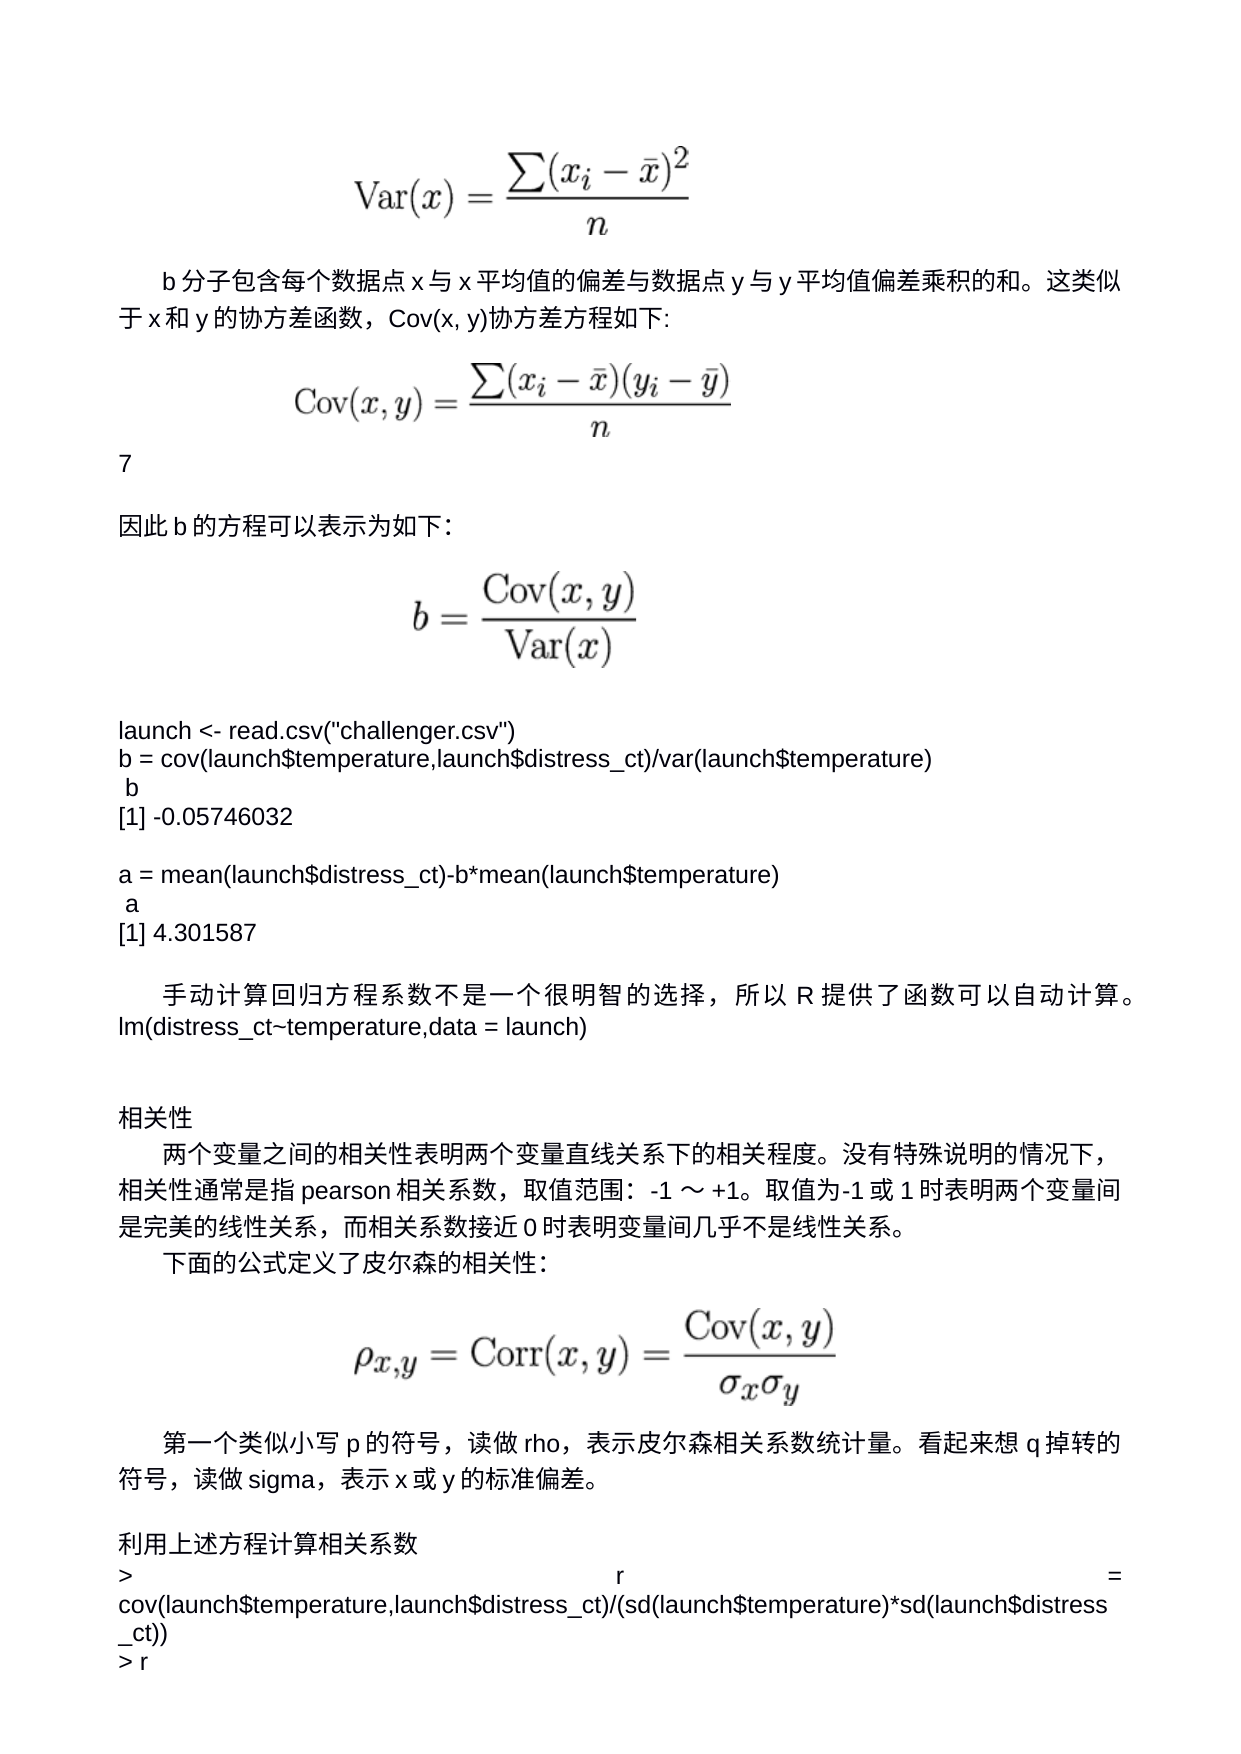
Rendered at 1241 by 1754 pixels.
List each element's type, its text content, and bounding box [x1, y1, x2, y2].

text > r [118, 1647, 1122, 1676]
text 7 [118, 449, 1122, 478]
text [1] 4.301587 [118, 918, 1122, 946]
text b = cov(launch$temperature,launch$distress_ct)/var(launch$temperature) [118, 744, 1122, 773]
text 手动计算回归方程系数不是一个很明智的选择，所以R提供了函数可以自动计算。lm(distress_ct~temperature,data = launch) [118, 976, 1122, 1041]
text b [118, 773, 1122, 802]
text a [118, 889, 1122, 918]
text launch <- read.csv("challenger.csv") [118, 716, 1122, 744]
text 利用上述方程计算相关系数 [118, 1524, 1122, 1561]
text b分子包含每个数据点x与x平均值的偏差与数据点y与y平均值偏差乘积的和。这类似于x和y的协方差函数，Cov(x, y)协方差方程如下: [118, 262, 1122, 334]
text 两个变量之间的相关性表明两个变量直线关系下的相关程度。没有特殊说明的情况下，相关性通常是指pearson相关系数，取值范围：-1 ～ +1。取值为-1或1时表明两个变量间是完美的线性关系，而相关系数接近0时表明变量间几乎不是线性关系。 [118, 1134, 1122, 1243]
text 相关性 [118, 1098, 1122, 1134]
text [1] -0.05746032 [118, 802, 1122, 831]
text 第一个类似小写p的符号，读做rho，表示皮尔森相关系数统计量。看起来想q掉转的符号，读做sigma，表示x或y的标准偏差。 [118, 1423, 1122, 1496]
text 下面的公式定义了皮尔森的相关性： [118, 1243, 1122, 1279]
text a = mean(launch$distress_ct)-b*mean(launch$temperature) [118, 860, 1122, 889]
text 因此b的方程可以表示为如下： [118, 507, 1122, 543]
text > r = cov(launch$temperature,launch$distress_ct)/(sd(launch$temperature)*sd(launch$distress_ct)) [118, 1561, 1122, 1647]
